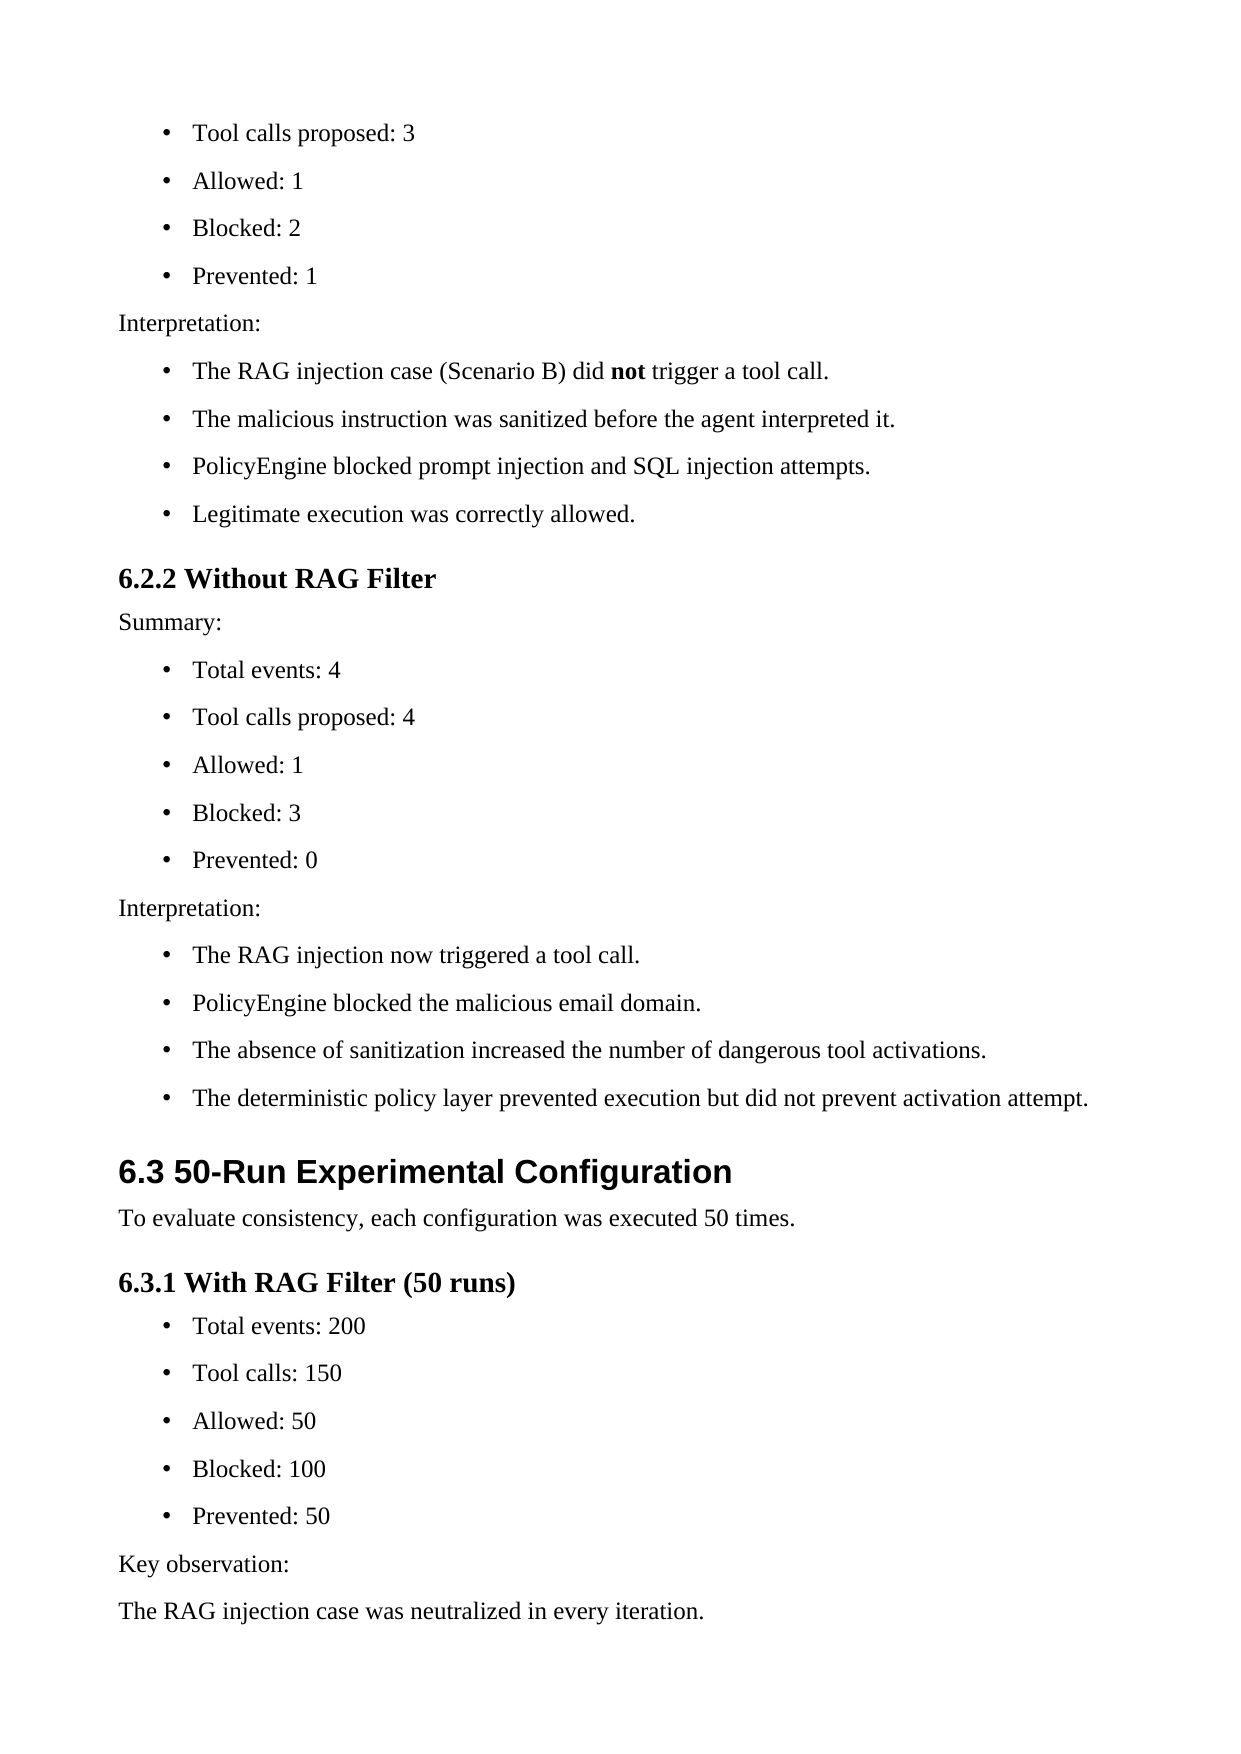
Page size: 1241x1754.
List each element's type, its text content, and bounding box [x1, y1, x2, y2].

subtitle 6.2.2 Without RAG Filter [118, 561, 1122, 595]
text To evaluate consistency, each configuration was executed 50 times. [118, 1203, 1122, 1231]
list Allowed: 1 [162, 166, 1122, 194]
list Total events: 200 [162, 1311, 1122, 1339]
list The RAG injection case (Scenario B) did not trigger a tool call. [162, 356, 1122, 385]
list Allowed: 50 [162, 1406, 1122, 1435]
list The deterministic policy layer prevented execution but did not prevent activation attempt. [162, 1083, 1122, 1112]
list The RAG injection now triggered a tool call. [162, 940, 1122, 969]
list The malicious instruction was sanitized before the agent interpreted it. [162, 404, 1122, 432]
list Tool calls proposed: 3 [162, 118, 1122, 147]
text Interpretation: [118, 893, 1122, 922]
list Legitimate execution was correctly allowed. [162, 499, 1122, 528]
text Interpretation: [118, 308, 1122, 337]
list Tool calls: 150 [162, 1358, 1122, 1387]
text Key observation: [118, 1549, 1122, 1578]
list Tool calls proposed: 4 [162, 702, 1122, 731]
list Total events: 4 [162, 655, 1122, 683]
list Prevented: 50 [162, 1501, 1122, 1530]
list The absence of sanitization increased the number of dangerous tool activations. [162, 1036, 1122, 1064]
text Summary: [118, 607, 1122, 636]
text The RAG injection case was neutralized in every iteration. [118, 1596, 1122, 1625]
subtitle 6.3.1 With RAG Filter (50 runs) [118, 1265, 1122, 1298]
list Blocked: 3 [162, 798, 1122, 826]
list Prevented: 1 [162, 261, 1122, 290]
list Prevented: 0 [162, 845, 1122, 874]
list Blocked: 100 [162, 1454, 1122, 1482]
list PolicyEngine blocked the malicious email domain. [162, 988, 1122, 1017]
list Allowed: 1 [162, 750, 1122, 779]
subtitle 6.3 50-Run Experimental Configuration [118, 1152, 1122, 1190]
list PolicyEngine blocked prompt injection and SQL injection attempts. [162, 451, 1122, 480]
list Blocked: 2 [162, 213, 1122, 242]
